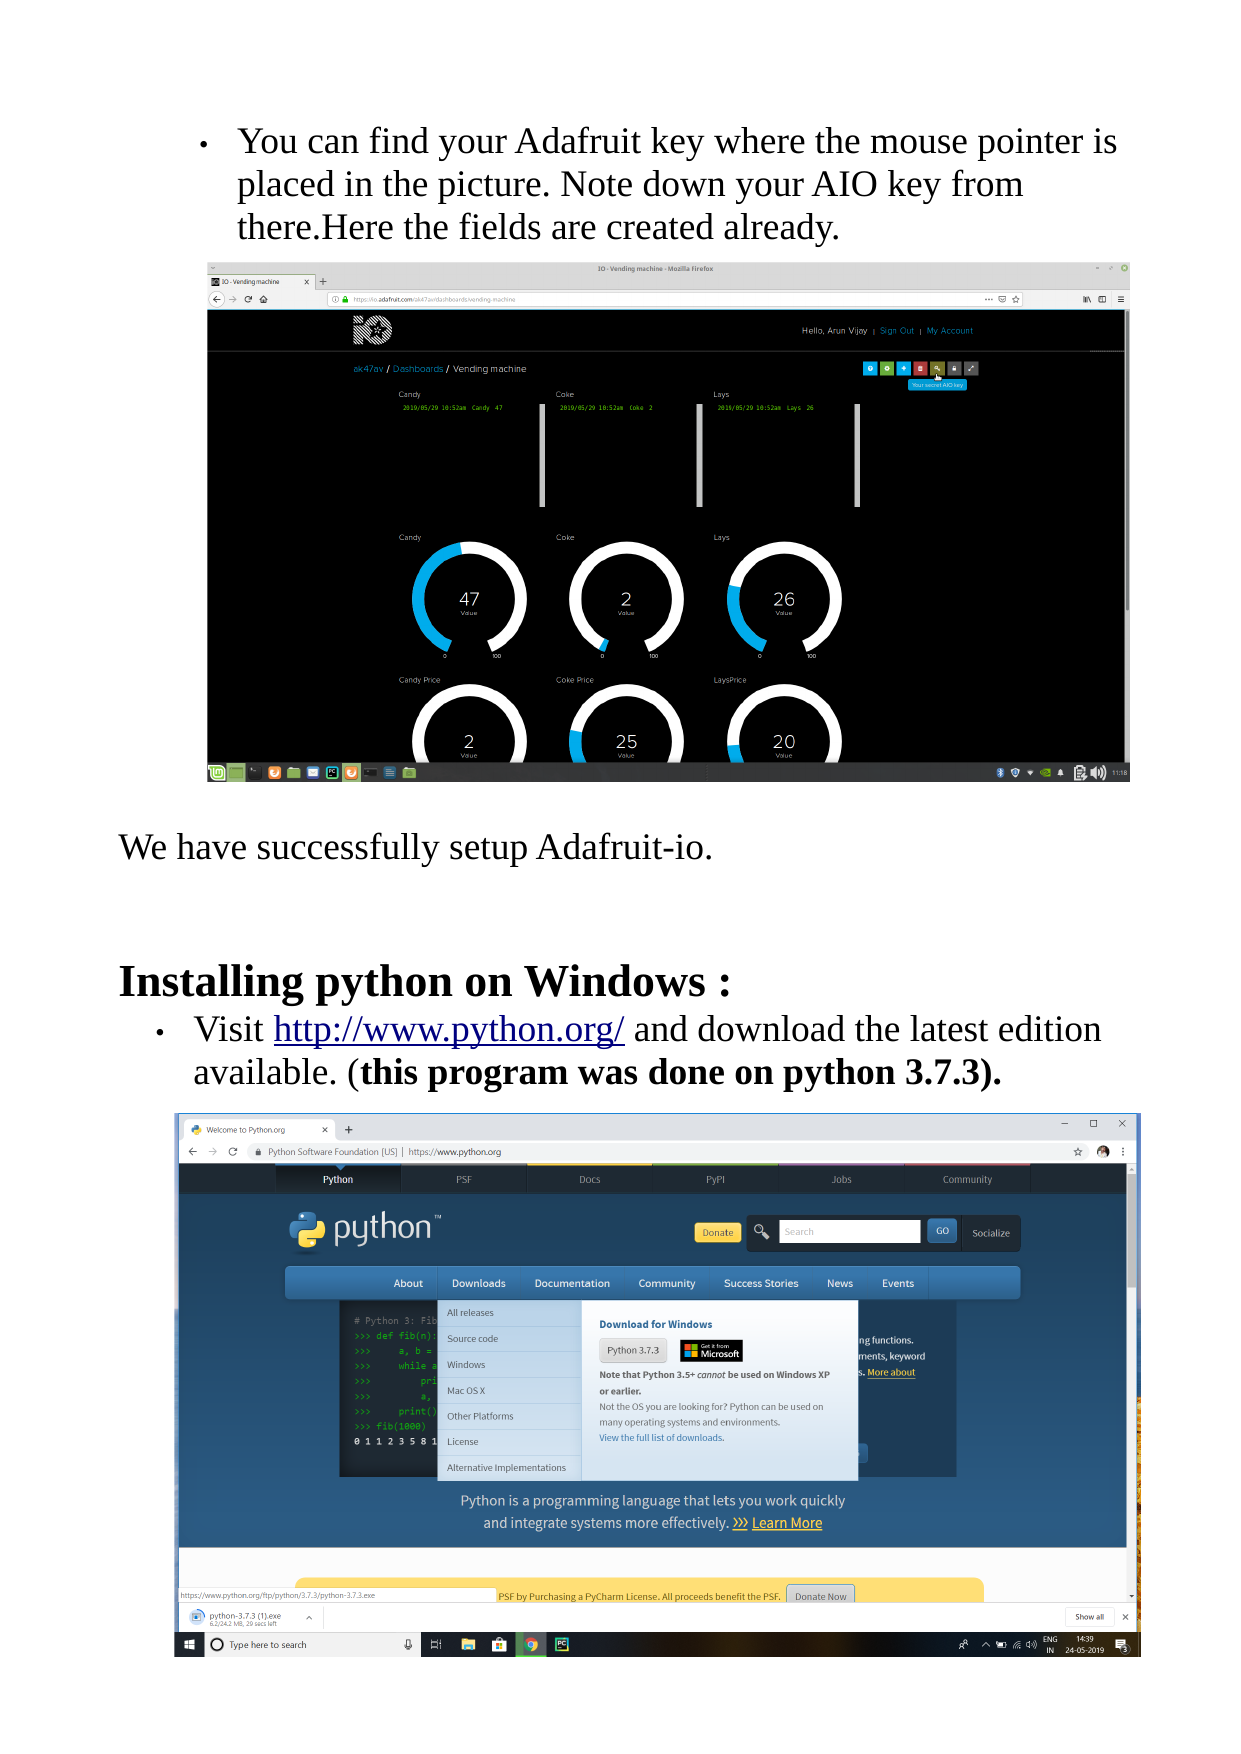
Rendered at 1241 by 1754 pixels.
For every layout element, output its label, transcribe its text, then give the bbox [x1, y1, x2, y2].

text We have successfully setup Adafruit-io. [118, 824, 1122, 867]
list Visit http://www.python.org/ and download the latest edition available. (this program was done on python 3.7.3). [156, 1006, 1122, 1093]
list You can find your Adafruit key where the mouse pointer is placed in the picture. Note down your AIO key from there.Here the fields are created already. [199, 118, 1122, 247]
text Installing python on Windows : [118, 954, 1122, 1006]
picture [174, 1113, 1141, 1657]
picture [207, 262, 1130, 782]
